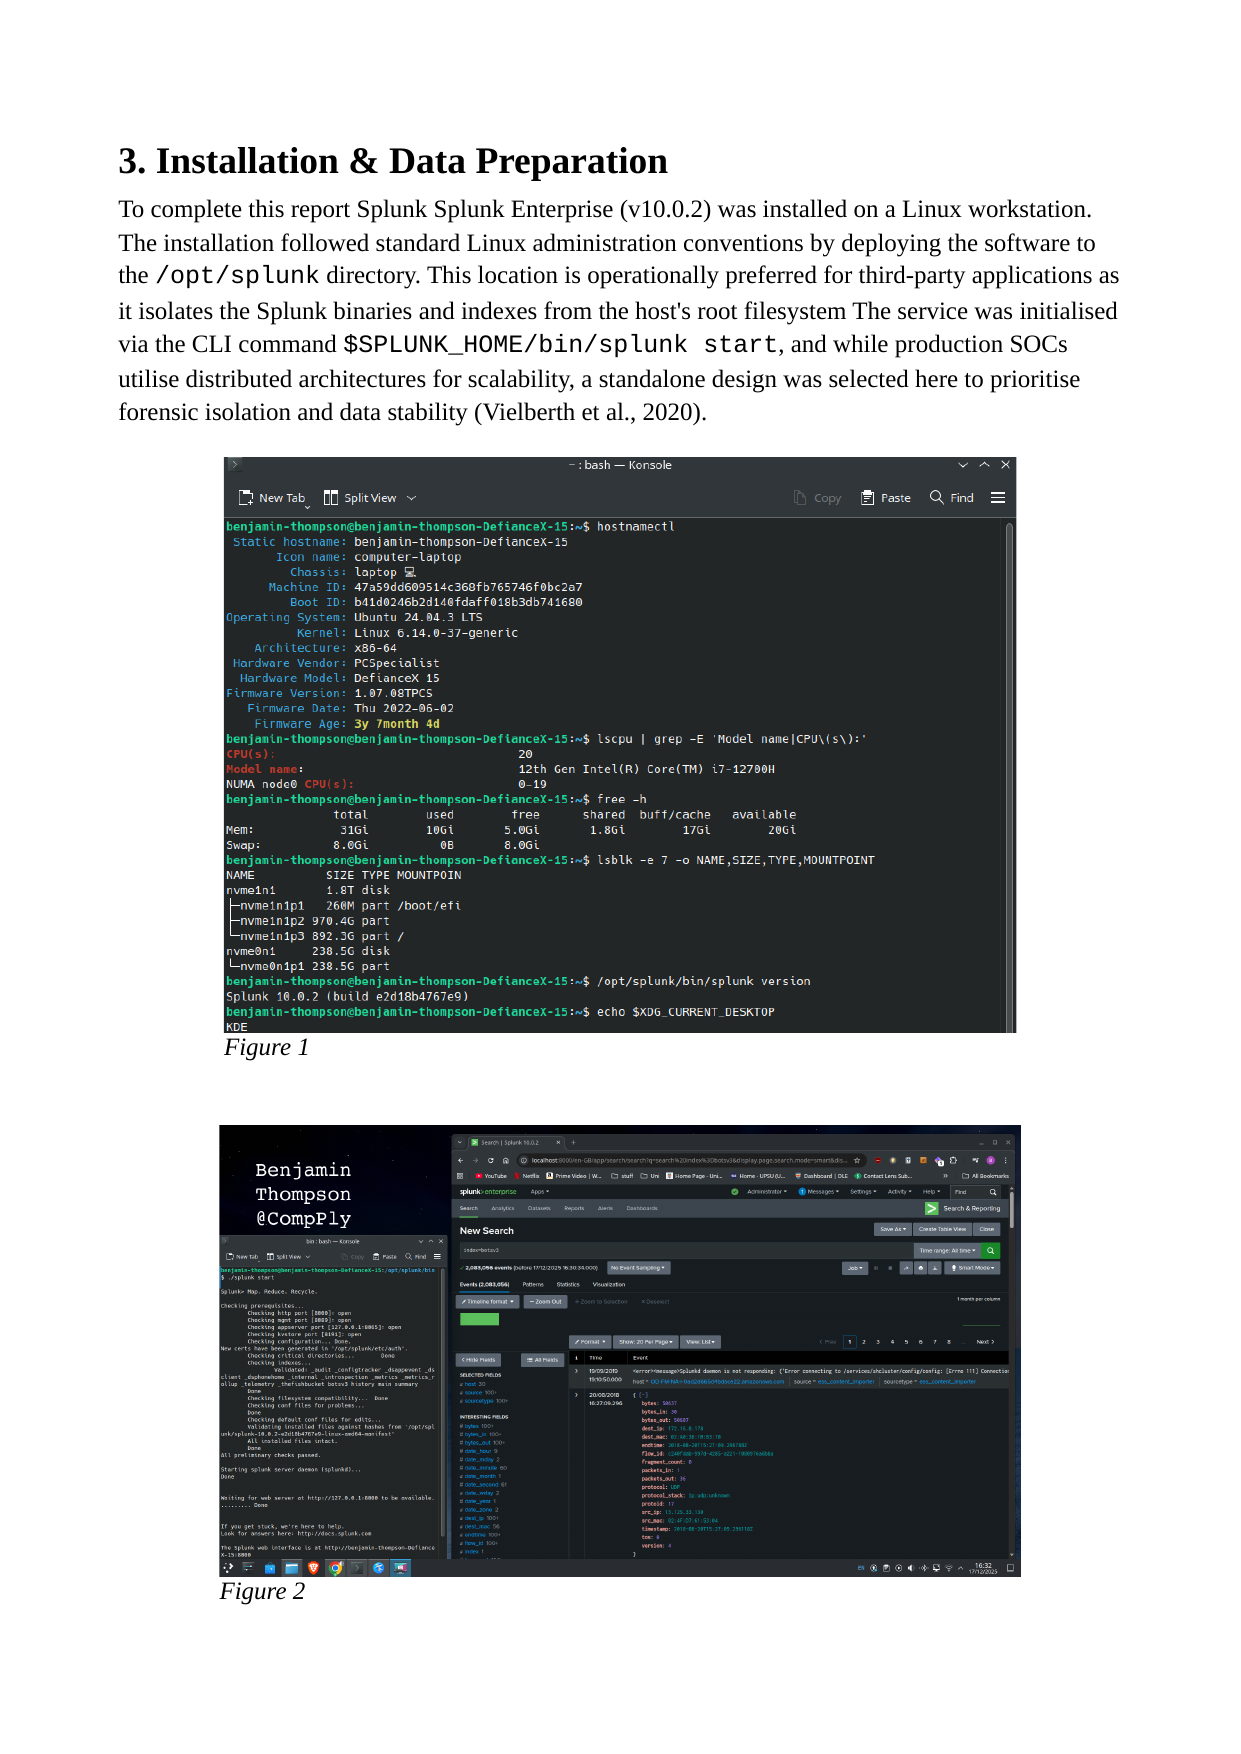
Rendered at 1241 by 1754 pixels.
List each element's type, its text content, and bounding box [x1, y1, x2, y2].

text Figure 1 [224, 1033, 1016, 1061]
picture [219, 1125, 1021, 1577]
picture [223, 457, 1017, 1033]
text To complete this report Splunk Splunk Enterprise (v10.0.2) was installed on a Linux workstation. The installation followed standard Linux administration conventions by deploying the software to the /opt/splunk directory. This location is operationally preferred for third-party applications as it isolates the Splunk binaries and indexes from the host's root filesystem The service was initialised via the CLI command $SPLUNK_HOME/bin/splunk start, and while production SOCs utilise distributed architectures for scalability, a standalone design was selected here to prioritise forensic isolation and data stability (Vielberth et al., 2020). [118, 194, 1122, 426]
text Figure 2 [219, 1577, 1021, 1605]
subtitle 3. Installation & Data Preparation [118, 139, 1122, 182]
